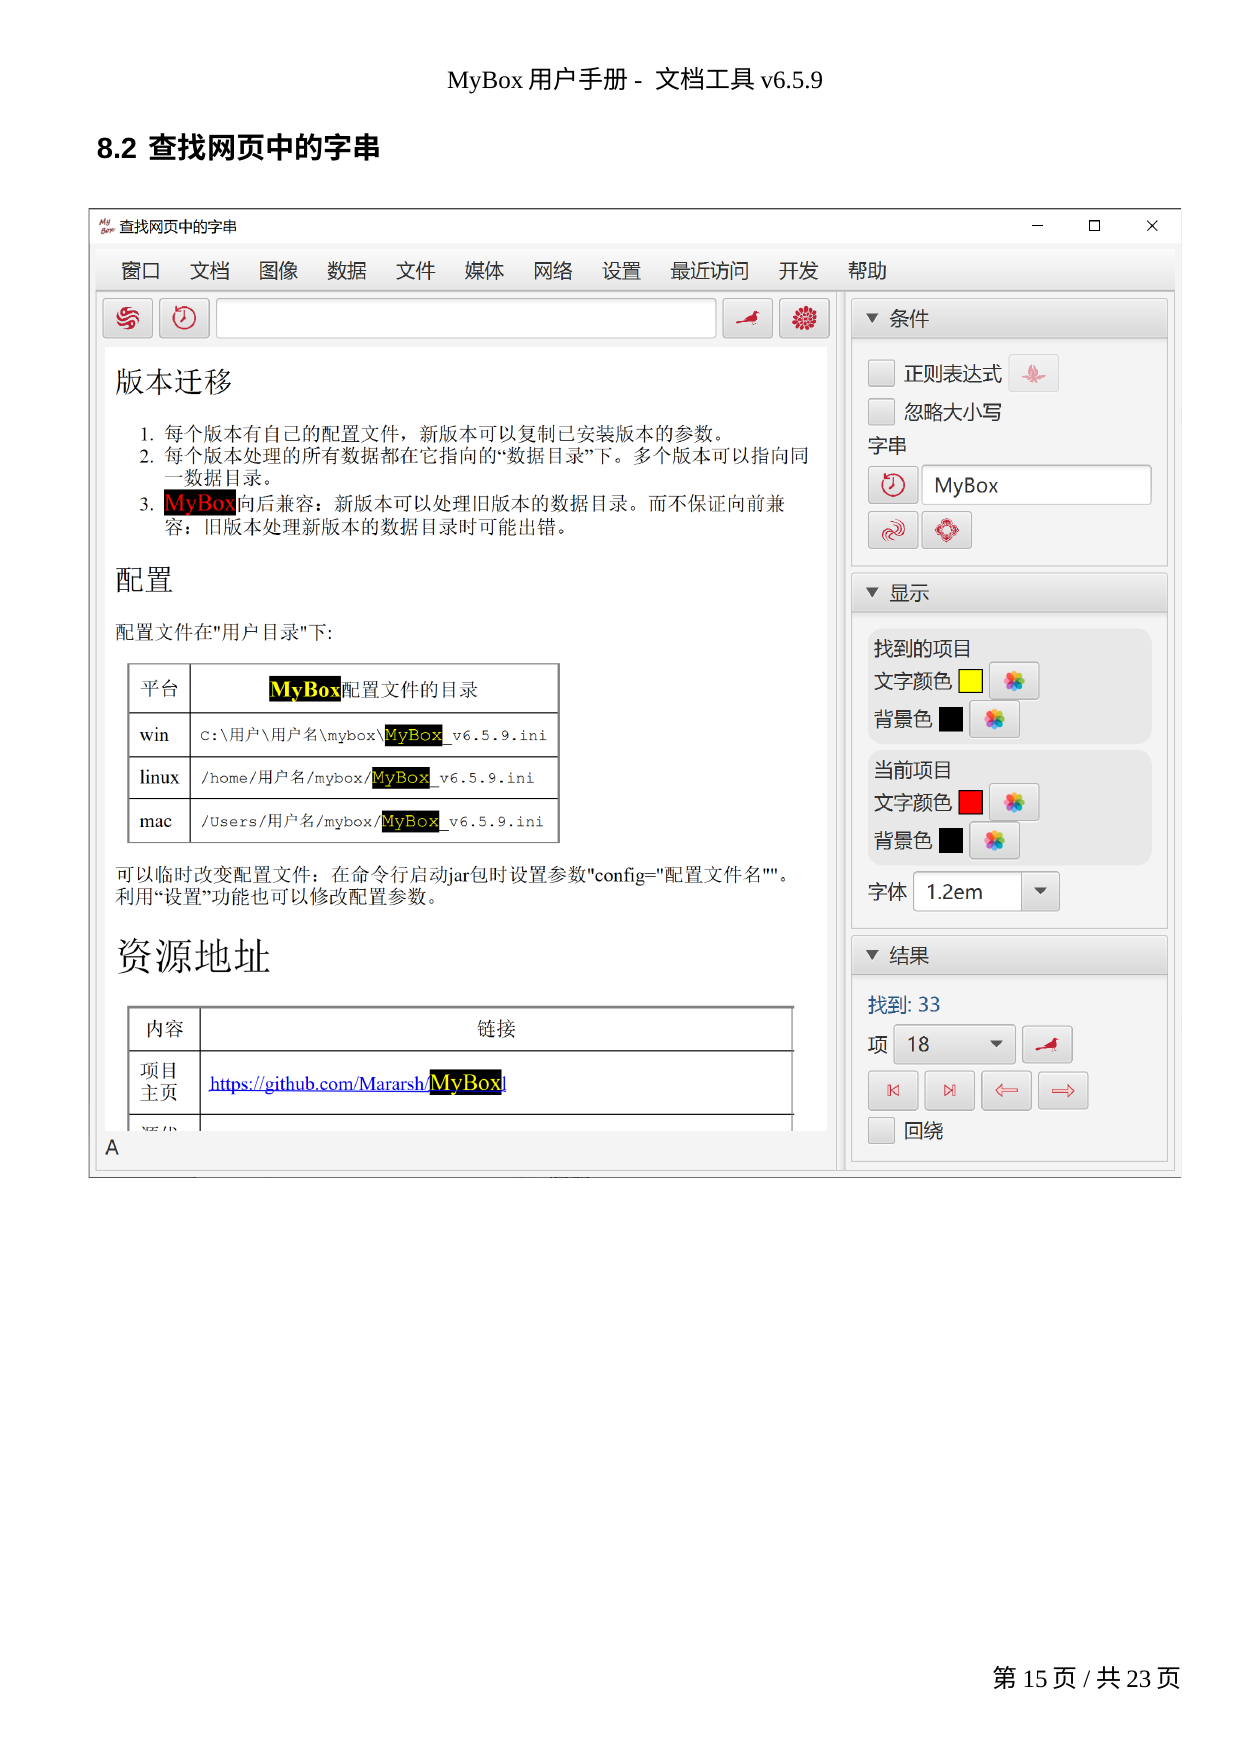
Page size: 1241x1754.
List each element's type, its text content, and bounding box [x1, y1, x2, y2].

picture [88, 208, 1182, 1178]
subtitle 查找网页中的字串 [88, 125, 1181, 167]
